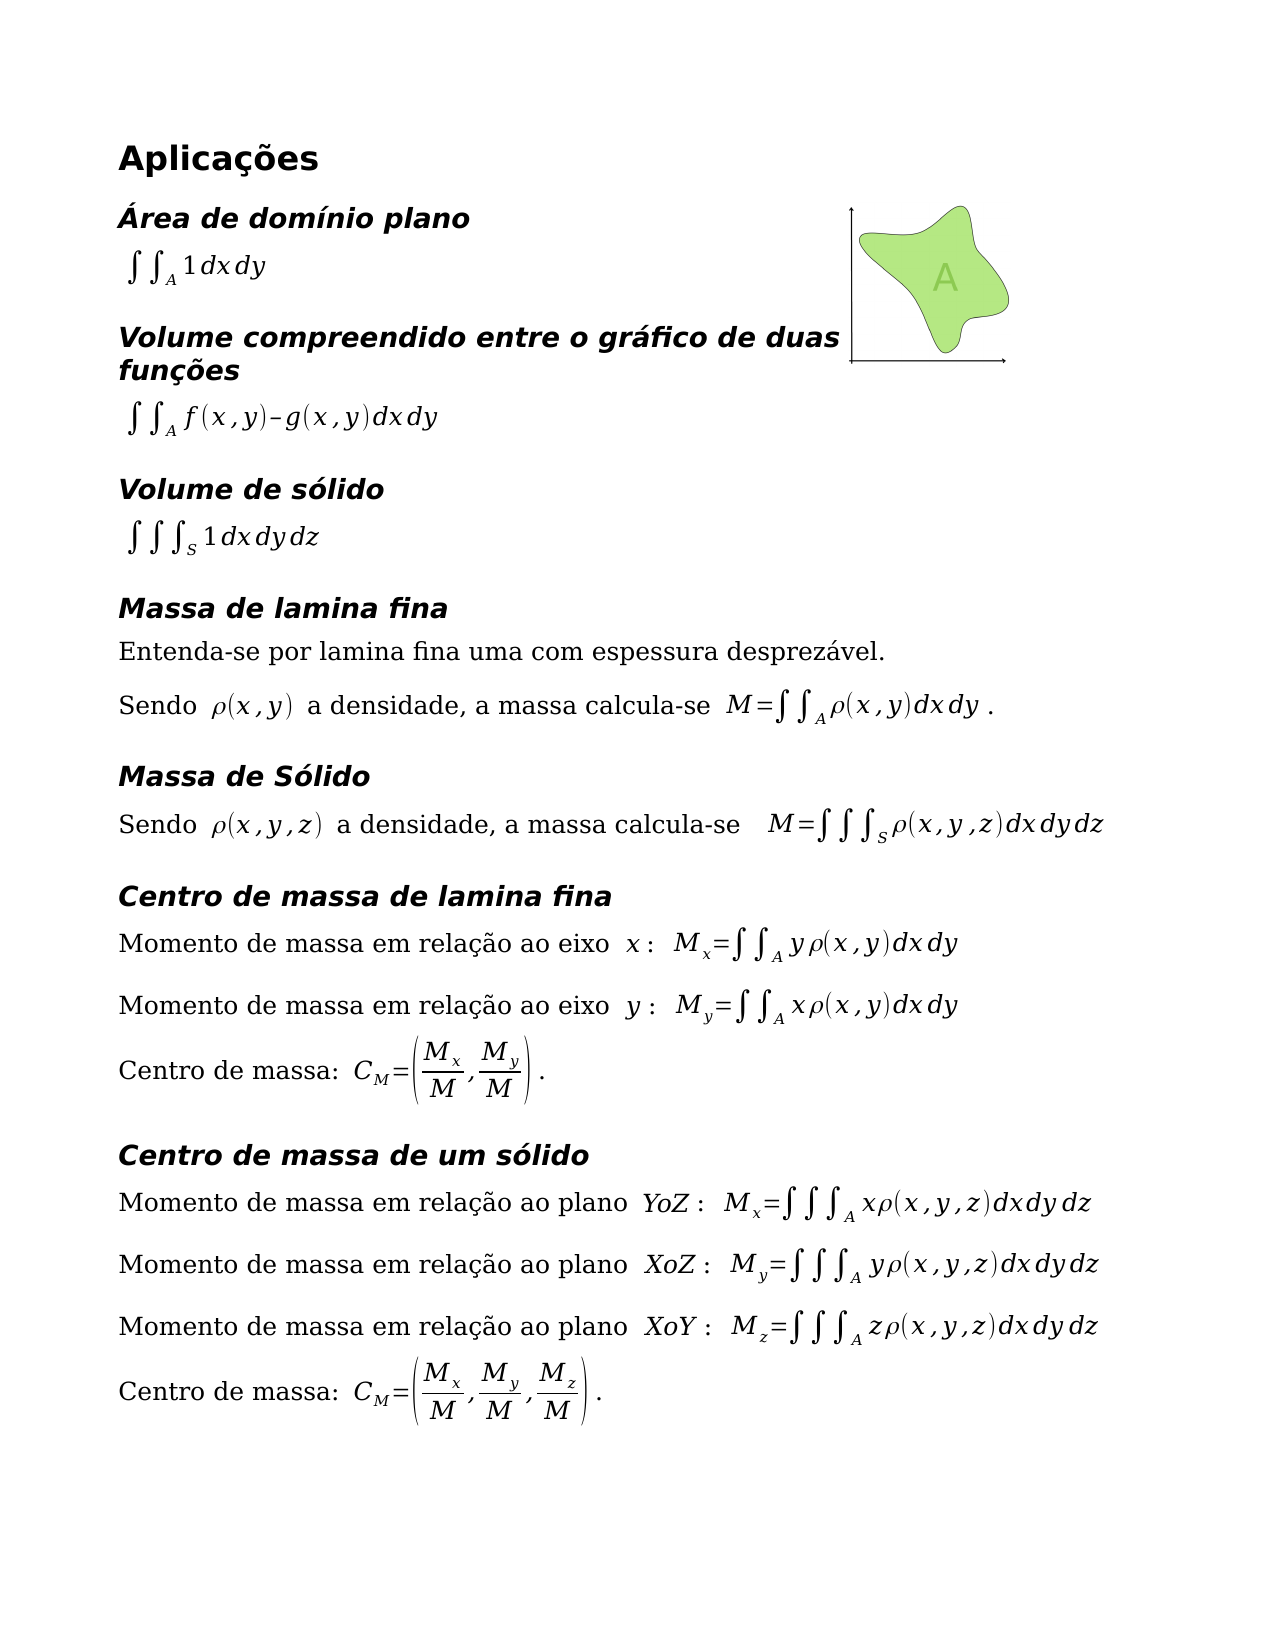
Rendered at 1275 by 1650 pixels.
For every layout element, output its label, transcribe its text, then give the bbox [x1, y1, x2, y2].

subtitle Centro de massa de um sólido [118, 1139, 1157, 1172]
subtitle Volume compreendido entre o gráfico de duas funções [118, 322, 1157, 387]
text Momento de massa em relação ao eixo : Centro de massa: . [118, 987, 1157, 1107]
text Entenda-se por lamina fina uma com espessura desprezável. [118, 637, 1157, 666]
subtitle Massa de lamina fina [118, 592, 1157, 625]
subtitle Volume de sólido [118, 473, 1157, 506]
text Sendo a densidade, a massa calcula-se . [118, 687, 1157, 728]
subtitle Massa de Sólido [118, 761, 1157, 793]
text Momento de massa em relação ao plano : [118, 1184, 1157, 1226]
text Momento de massa em relação ao plano : [118, 1246, 1157, 1287]
text Momento de massa em relação ao plano : Centro de massa: . [118, 1308, 1157, 1428]
text Sendo a densidade, a massa calcula-se [118, 806, 1157, 847]
subtitle [1011, 203, 1157, 235]
subtitle Centro de massa de lamina fina [118, 880, 1157, 912]
subtitle Aplicações [118, 139, 1157, 178]
subtitle Área de domínio plano [118, 203, 847, 235]
picture [847, 202, 1011, 367]
text Momento de massa em relação ao eixo : [118, 925, 1157, 966]
